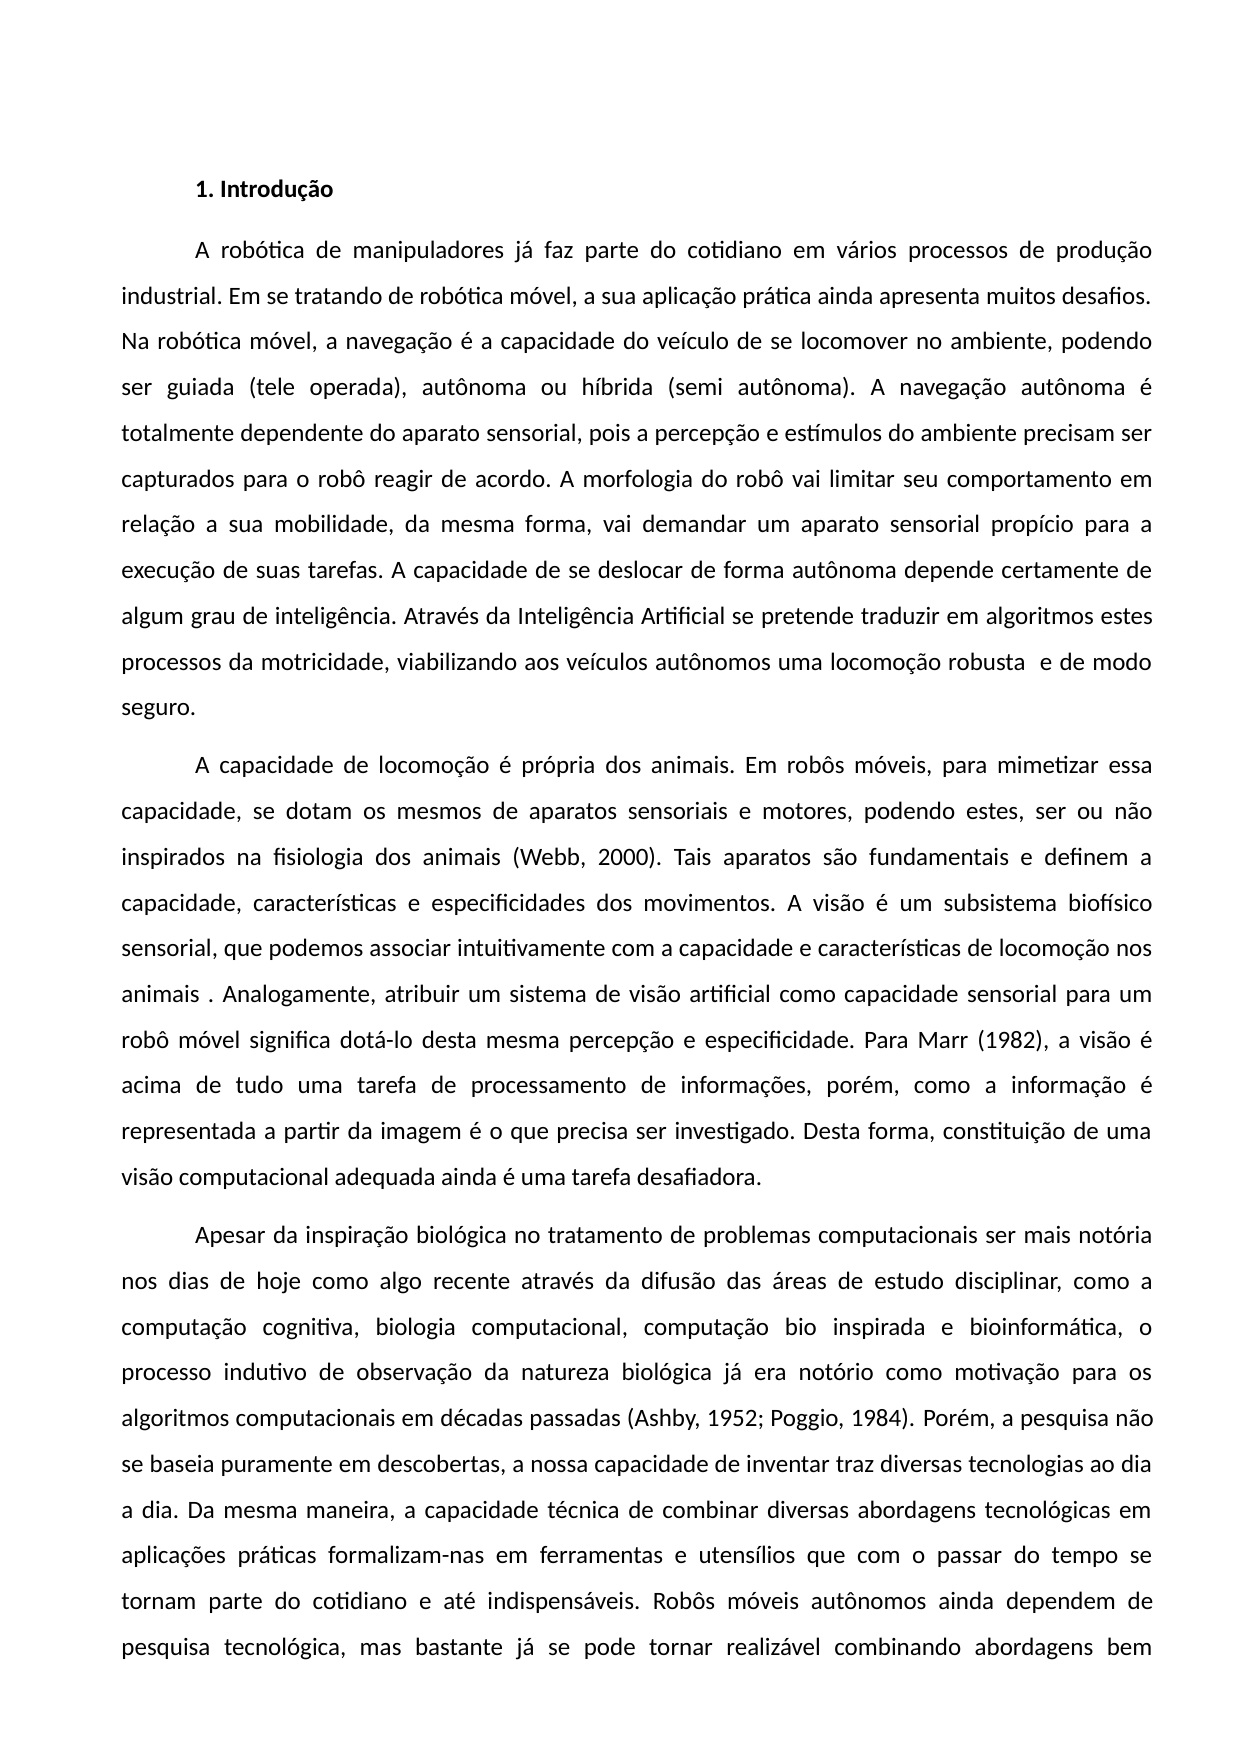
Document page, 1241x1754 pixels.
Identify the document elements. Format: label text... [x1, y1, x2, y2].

text A capacidade de locomoção é própria dos animais. Em robôs móveis, para mimetizar essa capacidade, se dotam os mesmos de aparatos sensoriais e motores, podendo estes, ser ou não inspirados na fisiologia dos animais (Webb, 2000). Tais aparatos são fundamentais e definem a capacidade, características e especificidades dos movimentos. A visão é um subsistema biofísico sensorial, que podemos associar intuitivamente com a capacidade e características de locomoção nos animais . Analogamente, atribuir um sistema de visão artificial como capacidade sensorial para um robô móvel significa dotá-lo desta mesma percepção e especificidade. Para Marr (1982), a visão é acima de tudo uma tarefa de processamento de informações, porém, como a informação é representada a partir da imagem é o que precisa ser investigado. Desta forma, constituição de uma visão computacional adequada ainda é uma tarefa desafiadora. [121, 749, 1154, 1192]
text A robótica de manipuladores já faz parte do cotidiano em vários processos de produção industrial. Em se tratando de robótica móvel, a sua aplicação prática ainda apresenta muitos desafios. Na robótica móvel, a navegação é a capacidade do veículo de se locomover no ambiente, podendo ser guiada (tele operada), autônoma ou híbrida (semi autônoma). A navegação autônoma é totalmente dependente do aparato sensorial, pois a percepção e estímulos do ambiente precisam ser capturados para o robô reagir de acordo. A morfologia do robô vai limitar seu comportamento em relação a sua mobilidade, da mesma forma, vai demandar um aparato sensorial propício para a execução de suas tarefas. A capacidade de se deslocar de forma autônoma depende certamente de algum grau de inteligência. Através da Inteligência Artificial se pretende traduzir em algoritmos estes processos da motricidade, viabilizando aos veículos autônomos uma locomoção robusta e de modo seguro. [121, 234, 1154, 722]
text 1. Introdução [121, 173, 1154, 203]
text Apesar da inspiração biológica no tratamento de problemas computacionais ser mais notória nos dias de hoje como algo recente através da difusão das áreas de estudo disciplinar, como a computação cognitiva, biologia computacional, computação bio inspirada e bioinformática, o processo indutivo de observação da natureza biológica já era notório como motivação para os algoritmos computacionais em décadas passadas (Ashby, 1952; Poggio, 1984). Porém, a pesquisa não se baseia puramente em descobertas, a nossa capacidade de inventar traz diversas tecnologias ao dia a dia. Da mesma maneira, a capacidade técnica de combinar diversas abordagens tecnológicas em aplicações práticas formalizam-nas em ferramentas e utensílios que com o passar do tempo se tornam parte do cotidiano e até indispensáveis. Robôs móveis autônomos ainda dependem de pesquisa tecnológica, mas bastante já se pode tornar realizável combinando abordagens bem [121, 1219, 1154, 1661]
